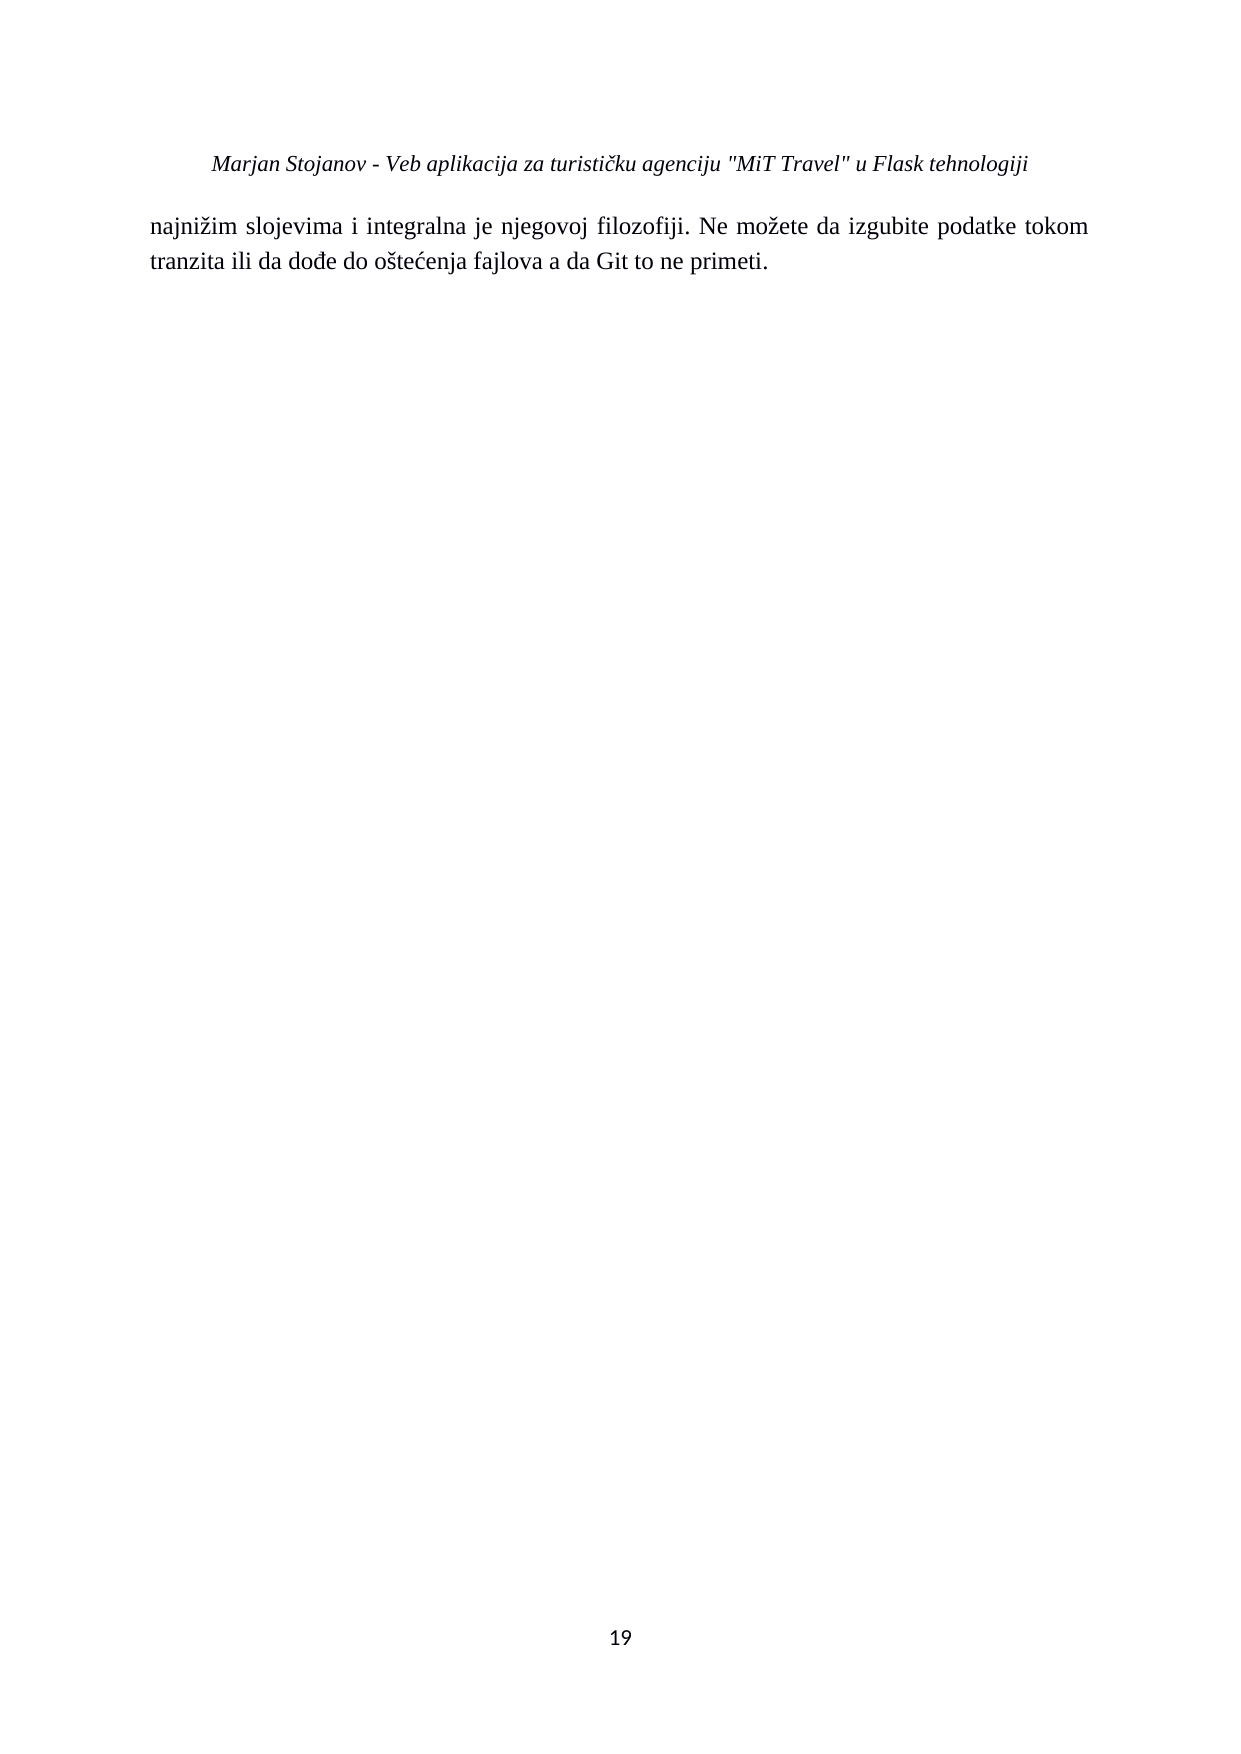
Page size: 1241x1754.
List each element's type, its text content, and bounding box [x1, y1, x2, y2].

text najnižim slojevima i integralna je njegovoj filozofiji. Ne možete da izgubite podatke tokom tranzita ili da dođe do oštećenja fajlova a da Git to ne primeti. [150, 206, 1090, 274]
